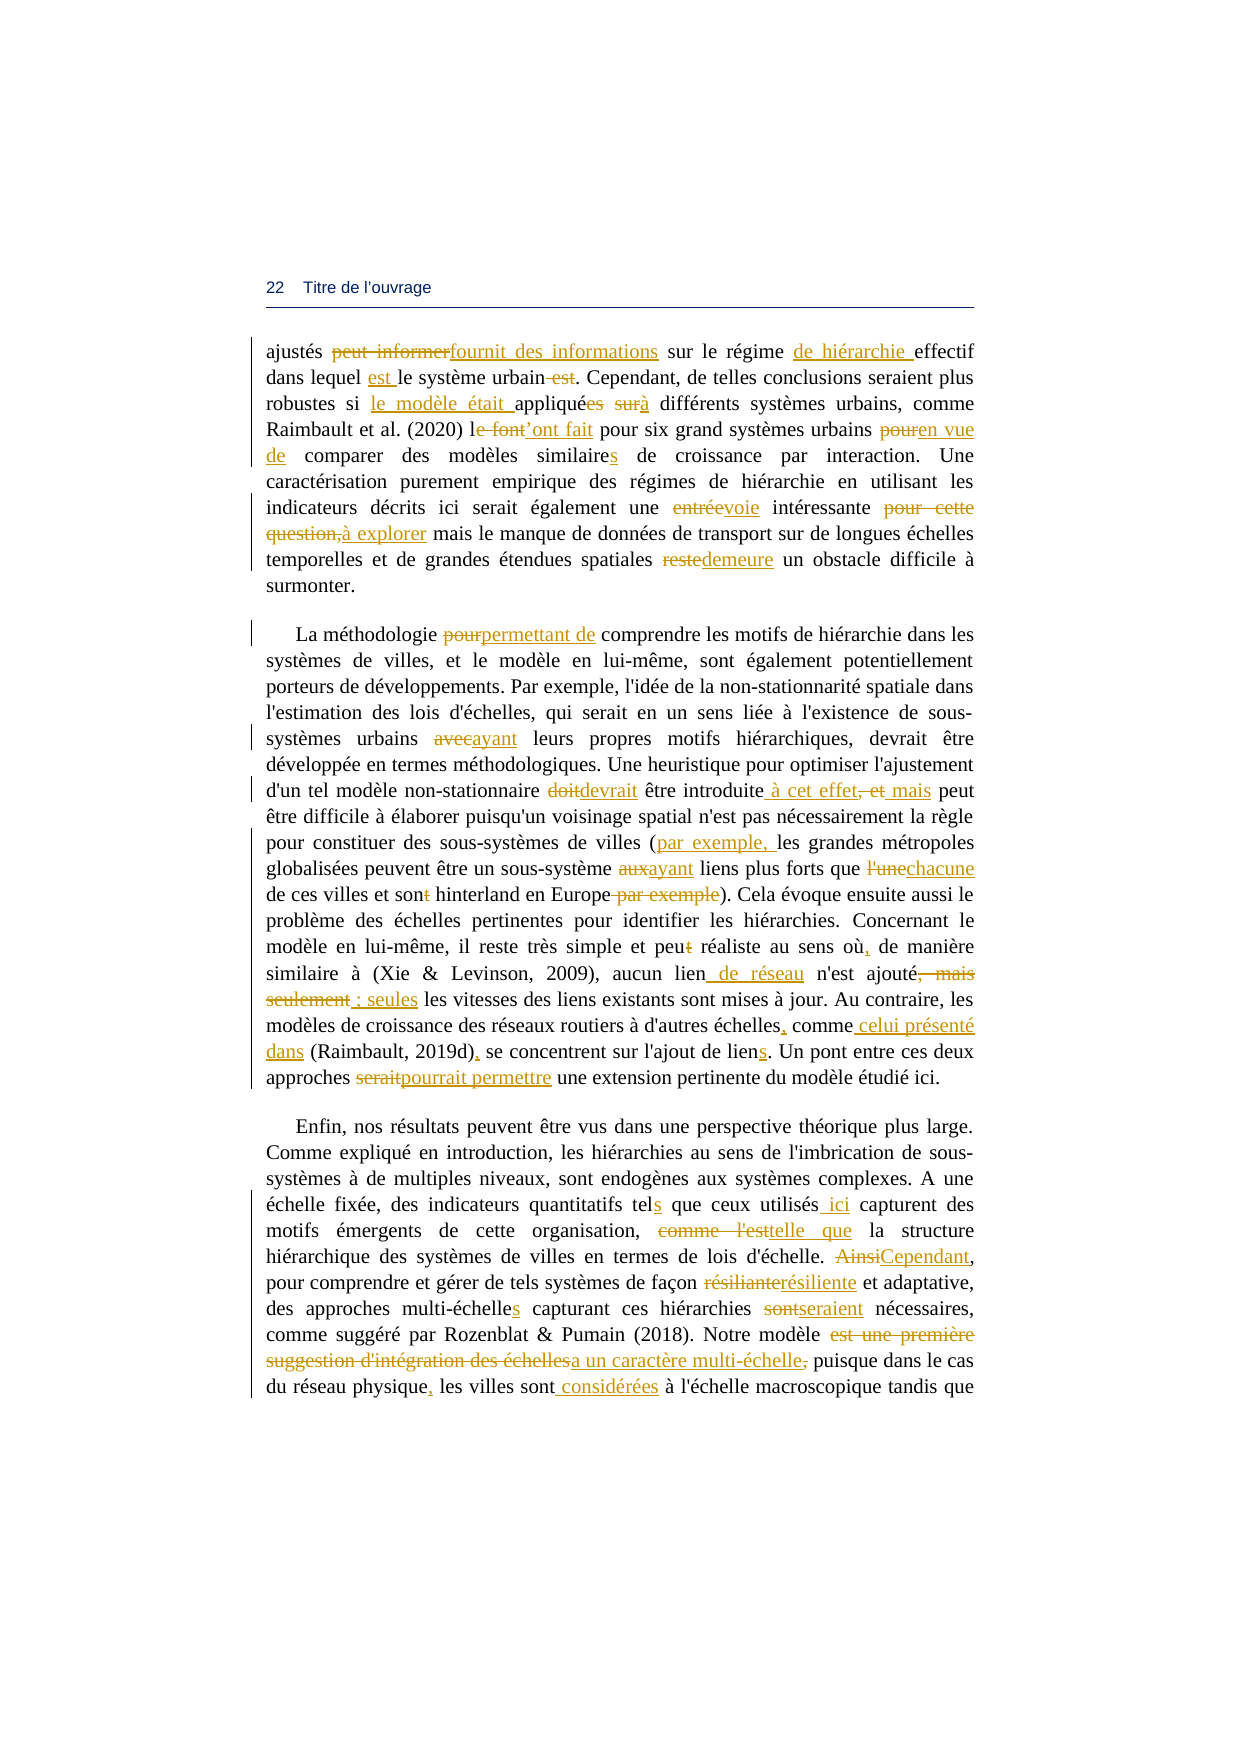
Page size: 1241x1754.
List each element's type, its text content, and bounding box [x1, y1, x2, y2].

text Ce dernier point suggère qu’il serait intéressant de comparer cette approche par simulation avec des données et identifier les régimes de hiérarchie dans des systèmes urbains existants. Raimbault (2018) a appliqué ce modèle aux données réelles de population et aux matrices de distance du réseau ferré du système urbain français, en le calibrant sur les trajectoires de population et de distance. Comme le modèle est ajusté sur une fenêtre temporelle glissante dans le temps, la trajectoire temporelle des paramètres ainsi ajustés fournit des informations sur le régime de hiérarchie effectif dans lequel est le système urbain. Cependant, de telles conclusions seraient plus robustes si le modèle était appliqué à différents systèmes urbains, comme Raimbault et al. (2020) l’ont fait pour six grand systèmes urbains en vue de comparer des modèles similaires de croissance par interaction. Une caractérisation purement empirique des régimes de hiérarchie en utilisant les indicateurs décrits ici serait également une voie intéressante à explorer mais le manque de données de transport sur de longues échelles temporelles et de grandes étendues spatiales demeure un obstacle difficile à surmonter. [266, 337, 974, 597]
text La méthodologie permettant de comprendre les motifs de hiérarchie dans les systèmes de villes, et le modèle en lui-même, sont également potentiellement porteurs de développements. Par exemple, l'idée de la non-stationnarité spatiale dans l'estimation des lois d'échelles, qui serait en un sens liée à l'existence de sous-systèmes urbains ayant leurs propres motifs hiérarchiques, devrait être développée en termes méthodologiques. Une heuristique pour optimiser l'ajustement d'un tel modèle non-stationnaire devrait être introduite à cet effet mais peut être difficile à élaborer puisqu'un voisinage spatial n'est pas nécessairement la règle pour constituer des sous-systèmes de villes (par exemple, les grandes métropoles globalisées peuvent être un sous-système ayant liens plus forts que chacune de ces villes et son hinterland en Europe). Cela évoque ensuite aussi le problème des échelles pertinentes pour identifier les hiérarchies. Concernant le modèle en lui-même, il reste très simple et peu réaliste au sens où, de manière similaire à (Xie & Levinson, 2009), aucun lien de réseau n'est ajouté ; seules les vitesses des liens existants sont mises à jour. Au contraire, les modèles de croissance des réseaux routiers à d'autres échelles, comme celui présenté dans (Raimbault, 2019d), se concentrent sur l'ajout de liens. Un pont entre ces deux approches pourrait permettre une extension pertinente du modèle étudié ici. [266, 620, 974, 1089]
text Enfin, nos résultats peuvent être vus dans une perspective théorique plus large. Comme expliqué en introduction, les hiérarchies au sens de l'imbrication de sous-systèmes à de multiples niveaux, sont endogènes aux systèmes complexes. A une échelle fixée, des indicateurs quantitatifs tels que ceux utilisés ici capturent des motifs émergents de cette organisation, telle que la structure hiérarchique des systèmes de villes en termes de lois d'échelle. Cependant, pour comprendre et gérer de tels systèmes de façon résiliente et adaptative, des approches multi-échelles capturant ces hiérarchies seraient nécessaires, comme suggéré par Rozenblat & Pumain (2018). Notre modèle a un caractère multi-échelle puisque dans le cas du réseau physique, les villes sont considérées à l'échelle macroscopique tandis que le réseau l’est à une échelle mésoscopique, donc plus fine. Ce caractère multi-échelle est toutefois rudimentaire. [266, 1112, 974, 1398]
